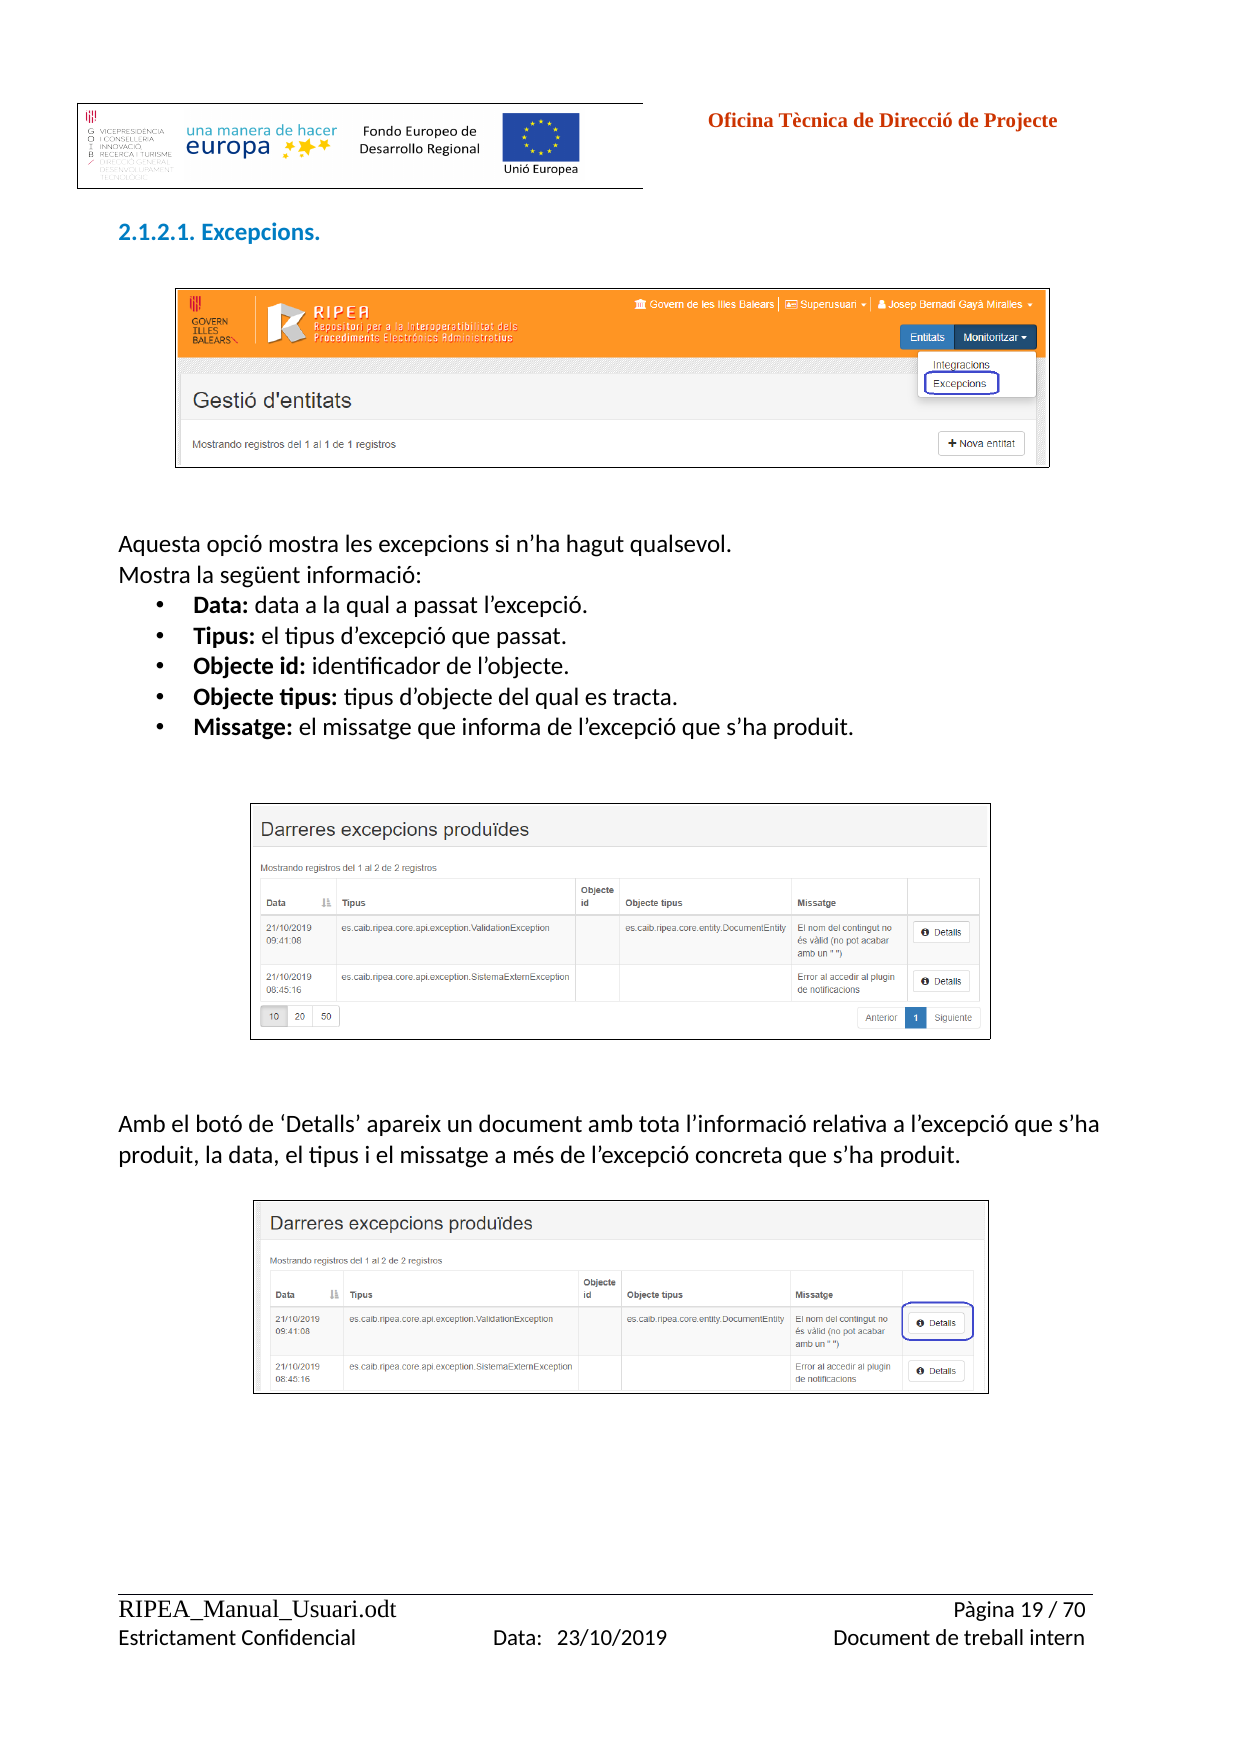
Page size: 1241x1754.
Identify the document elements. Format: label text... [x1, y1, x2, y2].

list Tipus: el tipus d’excepció que passat. [156, 620, 1122, 650]
text Amb el botó de ‘Detalls’ apareix un document amb tota l’informació relativa a l’excepció que s’ha produit, la data, el tipus i el missatge a més de l’excepció concreta que s’ha produit. [118, 1108, 1122, 1169]
picture [184, 108, 585, 182]
picture [82, 108, 178, 182]
picture [255, 1202, 985, 1391]
subtitle 2.1.2.1. Excepcions. [118, 216, 1122, 247]
list Objecte tipus: tipus d’objecte del qual es tracta. [156, 681, 1122, 711]
picture [253, 806, 988, 1037]
text Aquesta opció mostra les excepcions si n’ha hagut qualsevol. [118, 528, 1122, 559]
list Objecte id: identificador de l’objecte. [156, 650, 1122, 681]
list Data: data a la qual a passat l’excepció. [156, 589, 1122, 620]
text Mostra la següent informació: [118, 559, 1122, 589]
picture [177, 290, 1046, 465]
list Missatge: el missatge que informa de l’excepció que s’ha produit. [156, 711, 1122, 742]
